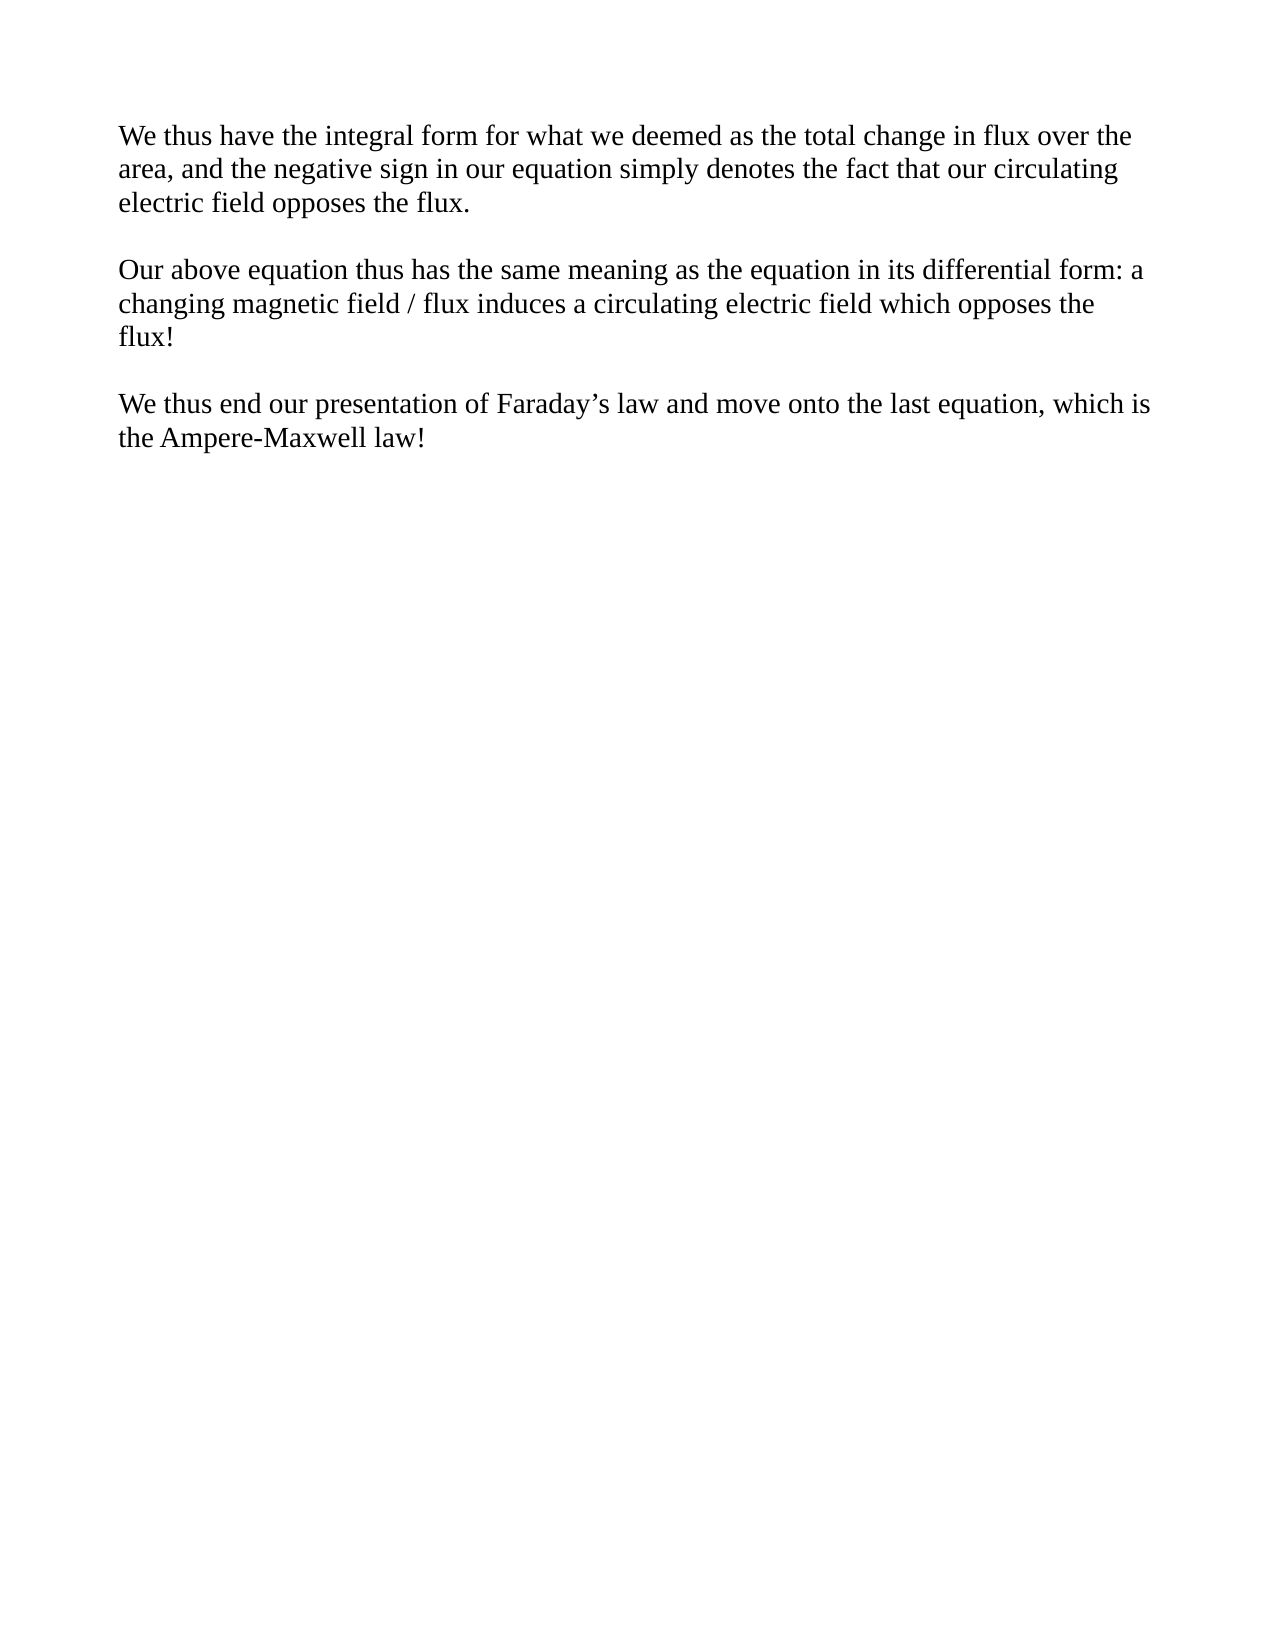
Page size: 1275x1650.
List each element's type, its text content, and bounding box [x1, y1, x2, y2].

text We thus end our presentation of Faraday’s law and move onto the last equation, which is the Ampere-Maxwell law! [118, 386, 1157, 453]
text Our above equation thus has the same meaning as the equation in its differential form: a changing magnetic field / flux induces a circulating electric field which opposes the flux! [118, 252, 1157, 353]
text We thus have the integral form for what we deemed as the total change in flux over the area, and the negative sign in our equation simply denotes the fact that our circulating electric field opposes the flux. [118, 118, 1157, 219]
